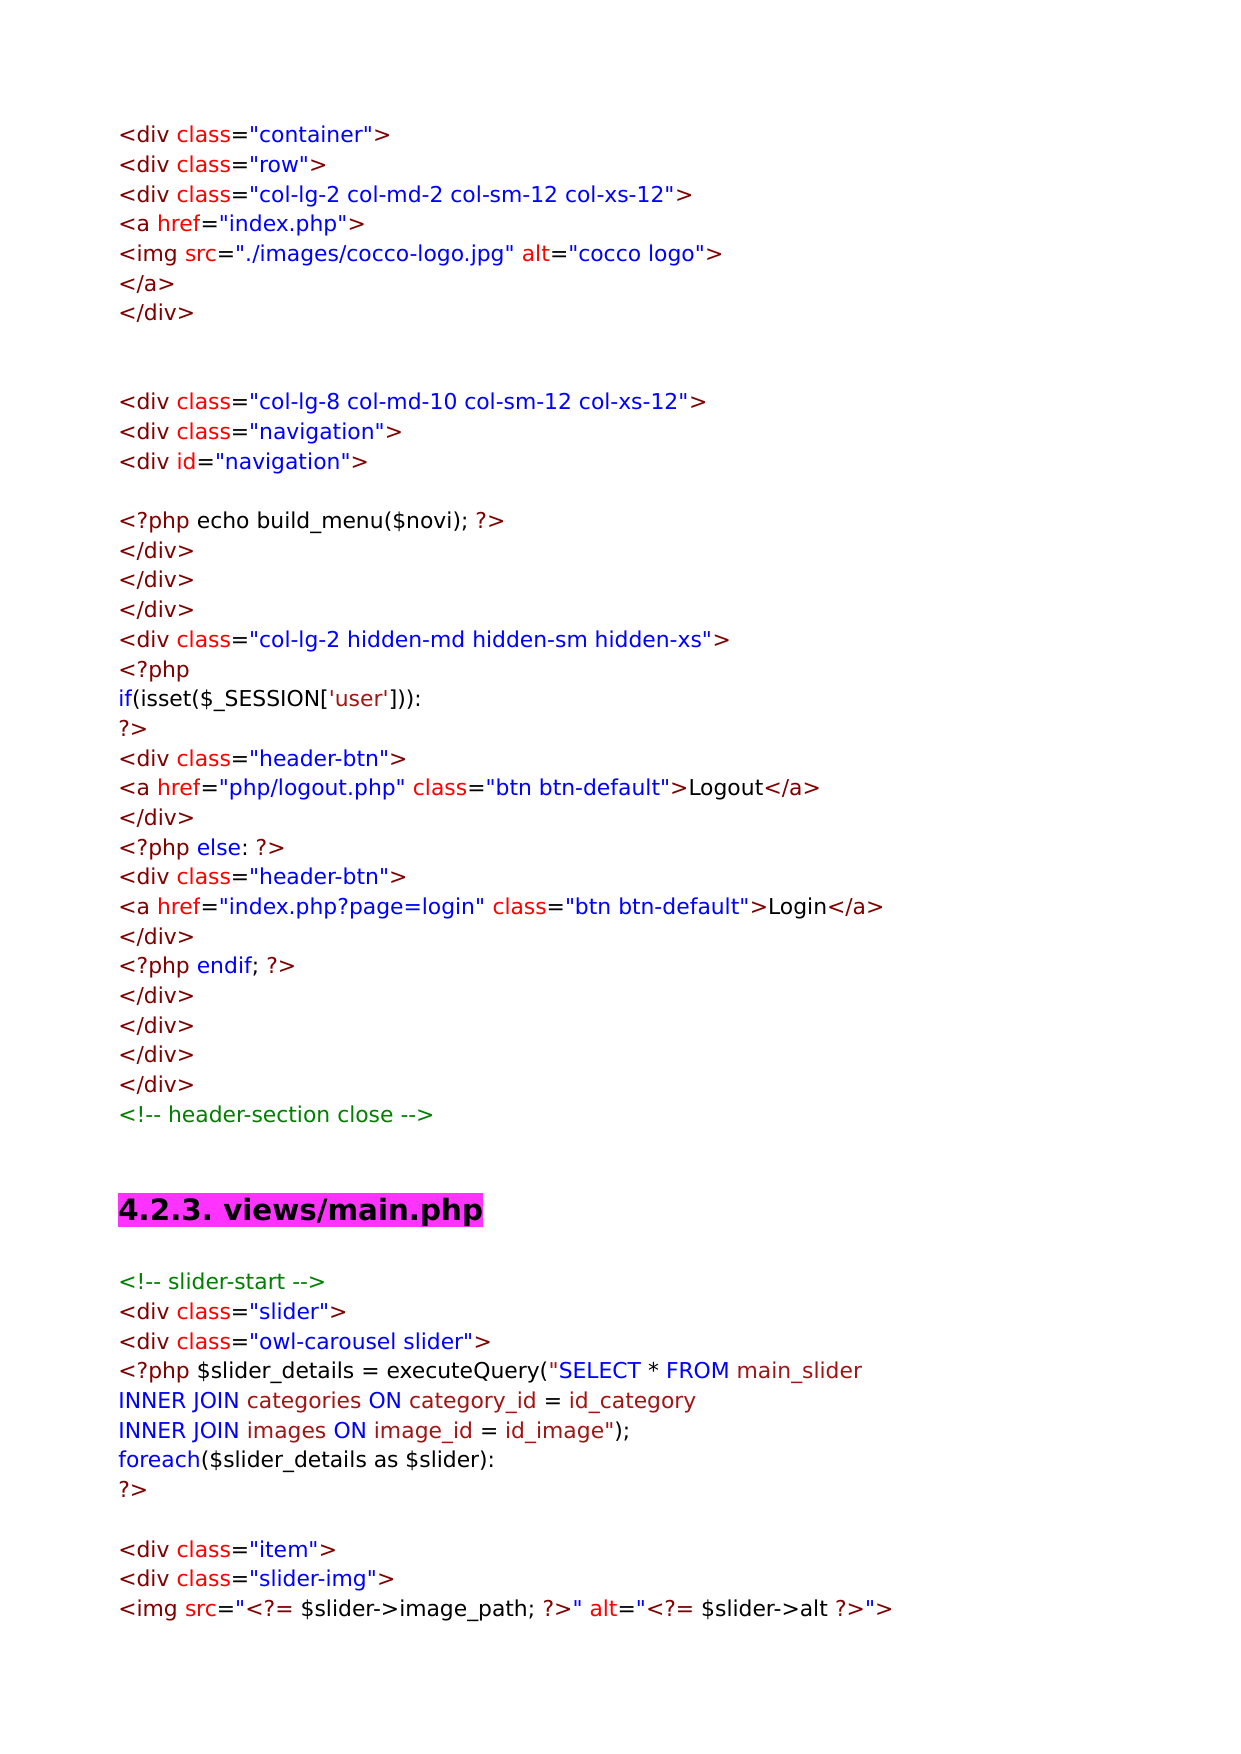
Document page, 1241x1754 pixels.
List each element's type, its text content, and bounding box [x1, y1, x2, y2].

text <div class="col-lg-2 hidden-md hidden-sm hidden-xs"> [118, 623, 1122, 652]
text </div> [118, 920, 1122, 949]
subtitle 4.2.3. views/main.php [118, 1193, 1122, 1227]
text <!-- slider-start --> [118, 1265, 1122, 1295]
text <?php $slider_details = executeQuery("SELECT * FROM main_slider [118, 1354, 1122, 1384]
text <a href="index.php"> [118, 207, 1122, 237]
text <!-- header-section close --> [118, 1098, 1122, 1127]
text </div> [118, 1038, 1122, 1068]
text <div class="header-btn"> [118, 860, 1122, 890]
text <div class="navigation"> [118, 415, 1122, 445]
text <img src="<?= $slider->image_path; ?>" alt="<?= $slider->alt ?>"> [118, 1592, 1122, 1622]
text <div class="slider-img"> [118, 1562, 1122, 1592]
text </div> [118, 563, 1122, 593]
text <div class="slider"> [118, 1295, 1122, 1325]
text ?> [118, 712, 1122, 742]
text </div> [118, 801, 1122, 831]
text <?php else: ?> [118, 831, 1122, 860]
text <img src="./images/cocco-logo.jpg" alt="cocco logo"> [118, 237, 1122, 267]
text </div> [118, 1009, 1122, 1038]
text INNER JOIN categories ON category_id = id_category [118, 1384, 1122, 1414]
text </div> [118, 534, 1122, 563]
text </div> [118, 979, 1122, 1009]
text </a> [118, 267, 1122, 296]
text <div class="col-lg-2 col-md-2 col-sm-12 col-xs-12"> [118, 177, 1122, 207]
text <div class="owl-carousel slider"> [118, 1325, 1122, 1354]
text </div> [118, 593, 1122, 623]
text <?php [118, 652, 1122, 682]
text if(isset($_SESSION['user'])): [118, 682, 1122, 712]
text foreach($slider_details as $slider): [118, 1443, 1122, 1473]
text <div class="item"> [118, 1532, 1122, 1562]
text ?> [118, 1473, 1122, 1503]
text <div class="col-lg-8 col-md-10 col-sm-12 col-xs-12"> [118, 385, 1122, 415]
text INNER JOIN images ON image_id = id_image"); [118, 1414, 1122, 1443]
text </div> [118, 296, 1122, 326]
text <div class="container"> [118, 118, 1122, 148]
text <a href="index.php?page=login" class="btn btn-default">Login</a> [118, 890, 1122, 920]
text <div class="row"> [118, 148, 1122, 177]
text <div id="navigation"> [118, 445, 1122, 474]
text <?php echo build_menu($novi); ?> [118, 504, 1122, 534]
text <?php endif; ?> [118, 949, 1122, 979]
text <div class="header-btn"> [118, 742, 1122, 771]
text <a href="php/logout.php" class="btn btn-default">Logout</a> [118, 771, 1122, 801]
text </div> [118, 1068, 1122, 1098]
